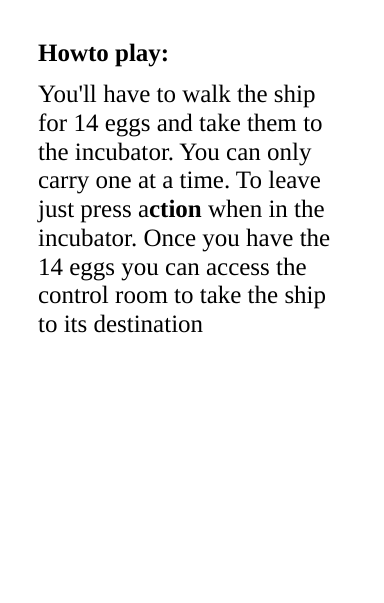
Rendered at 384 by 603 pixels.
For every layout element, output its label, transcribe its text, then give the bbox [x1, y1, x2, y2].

text You'll have to walk the ship for 14 eggs and take them to the incubator. You can only carry one at a time. To leave just press action when in the incubator. Once you have the 14 eggs you can access the control room to take the ship to its destination [38, 79, 346, 338]
text Howto play: [38, 38, 346, 67]
